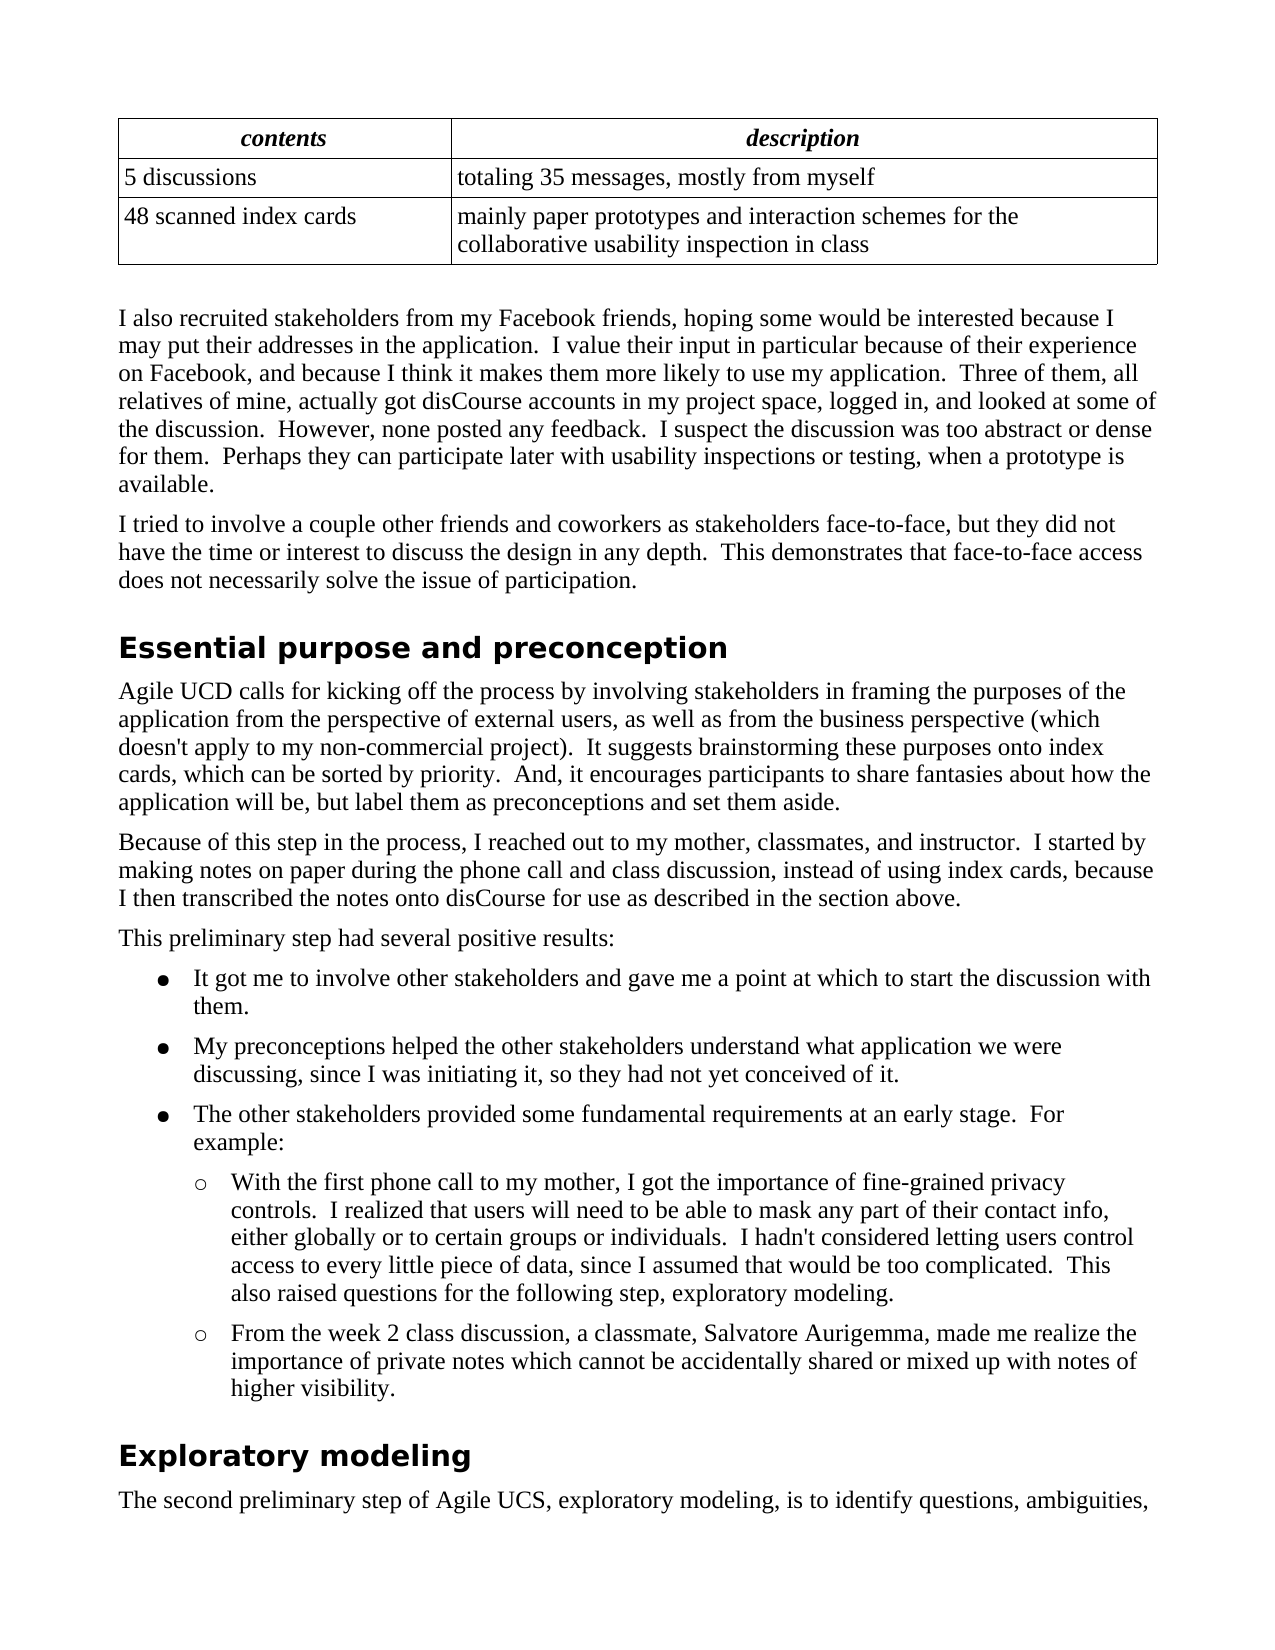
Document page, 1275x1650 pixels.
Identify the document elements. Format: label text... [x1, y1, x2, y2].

subtitle Exploratory modeling [118, 1440, 1157, 1474]
list From the week 2 class discussion, a classmate, Salvatore Aurigemma, made me realize the importance of private notes which cannot be accidentally shared or mixed up with notes of higher visibility. [193, 1319, 1157, 1402]
table_cell 5 discussions [119, 159, 451, 197]
text I also recruited stakeholders from my Facebook friends, hoping some would be interested because I may put their addresses in the application. I value their input in particular because of their experience on Facebook, and because I think it makes them more likely to use my application. Three of them, all relatives of mine, actually got disCourse accounts in my project space, logged in, and looked at some of the discussion. However, none posted any feedback. I suspect the discussion was too abstract or dense for them. Perhaps they can participate later with usability inspections or testing, when a prototype is available. [118, 304, 1157, 498]
list It got me to involve other stakeholders and gave me a point at which to start the discussion with them. [156, 964, 1157, 1020]
text This preliminary step had several positive results: [118, 924, 1157, 952]
table_cell mainly paper prototypes and interaction schemes for the collaborative usability inspection in class [452, 198, 1157, 264]
table_header description [452, 119, 1157, 157]
list With the first phone call to my mother, I got the importance of fine-grained privacy controls. I realized that users will need to be able to mask any part of their contact info, either globally or to certain groups or individuals. I hadn't considered letting users control access to every little piece of data, since I assumed that would be too complicated. This also raised questions for the following step, exploratory modeling. [193, 1168, 1157, 1307]
text I tried to involve a couple other friends and coworkers as stakeholders face-to-face, but they did not have the time or interest to discuss the design in any depth. This demonstrates that face-to-face access does not necessarily solve the issue of participation. [118, 510, 1157, 593]
list The other stakeholders provided some fundamental requirements at an early stage. For example: [156, 1100, 1157, 1156]
subtitle Essential purpose and preconception [118, 631, 1157, 665]
table_header contents [119, 119, 451, 157]
list My preconceptions helped the other stakeholders understand what application we were discussing, since I was initiating it, so they had not yet conceived of it. [156, 1032, 1157, 1088]
table_cell 48 scanned index cards [119, 198, 451, 264]
text Agile UCD calls for kicking off the process by involving stakeholders in framing the purposes of the application from the perspective of external users, as well as from the business perspective (which doesn't apply to my non-commercial project). It suggests brainstorming these purposes onto index cards, which can be sorted by priority. And, it encourages participants to share fantasies about how the application will be, but label them as preconceptions and set them aside. [118, 677, 1157, 816]
text The second preliminary step of Agile UCS, exploratory modeling, is to identify questions, ambiguities, [118, 1486, 1157, 1514]
text Because of this step in the process, I reached out to my mother, classmates, and instructor. I started by making notes on paper during the phone call and class discussion, instead of using index cards, because I then transcribed the notes onto disCourse for use as described in the section above. [118, 828, 1157, 912]
table_cell totaling 35 messages, mostly from myself [452, 159, 1157, 197]
